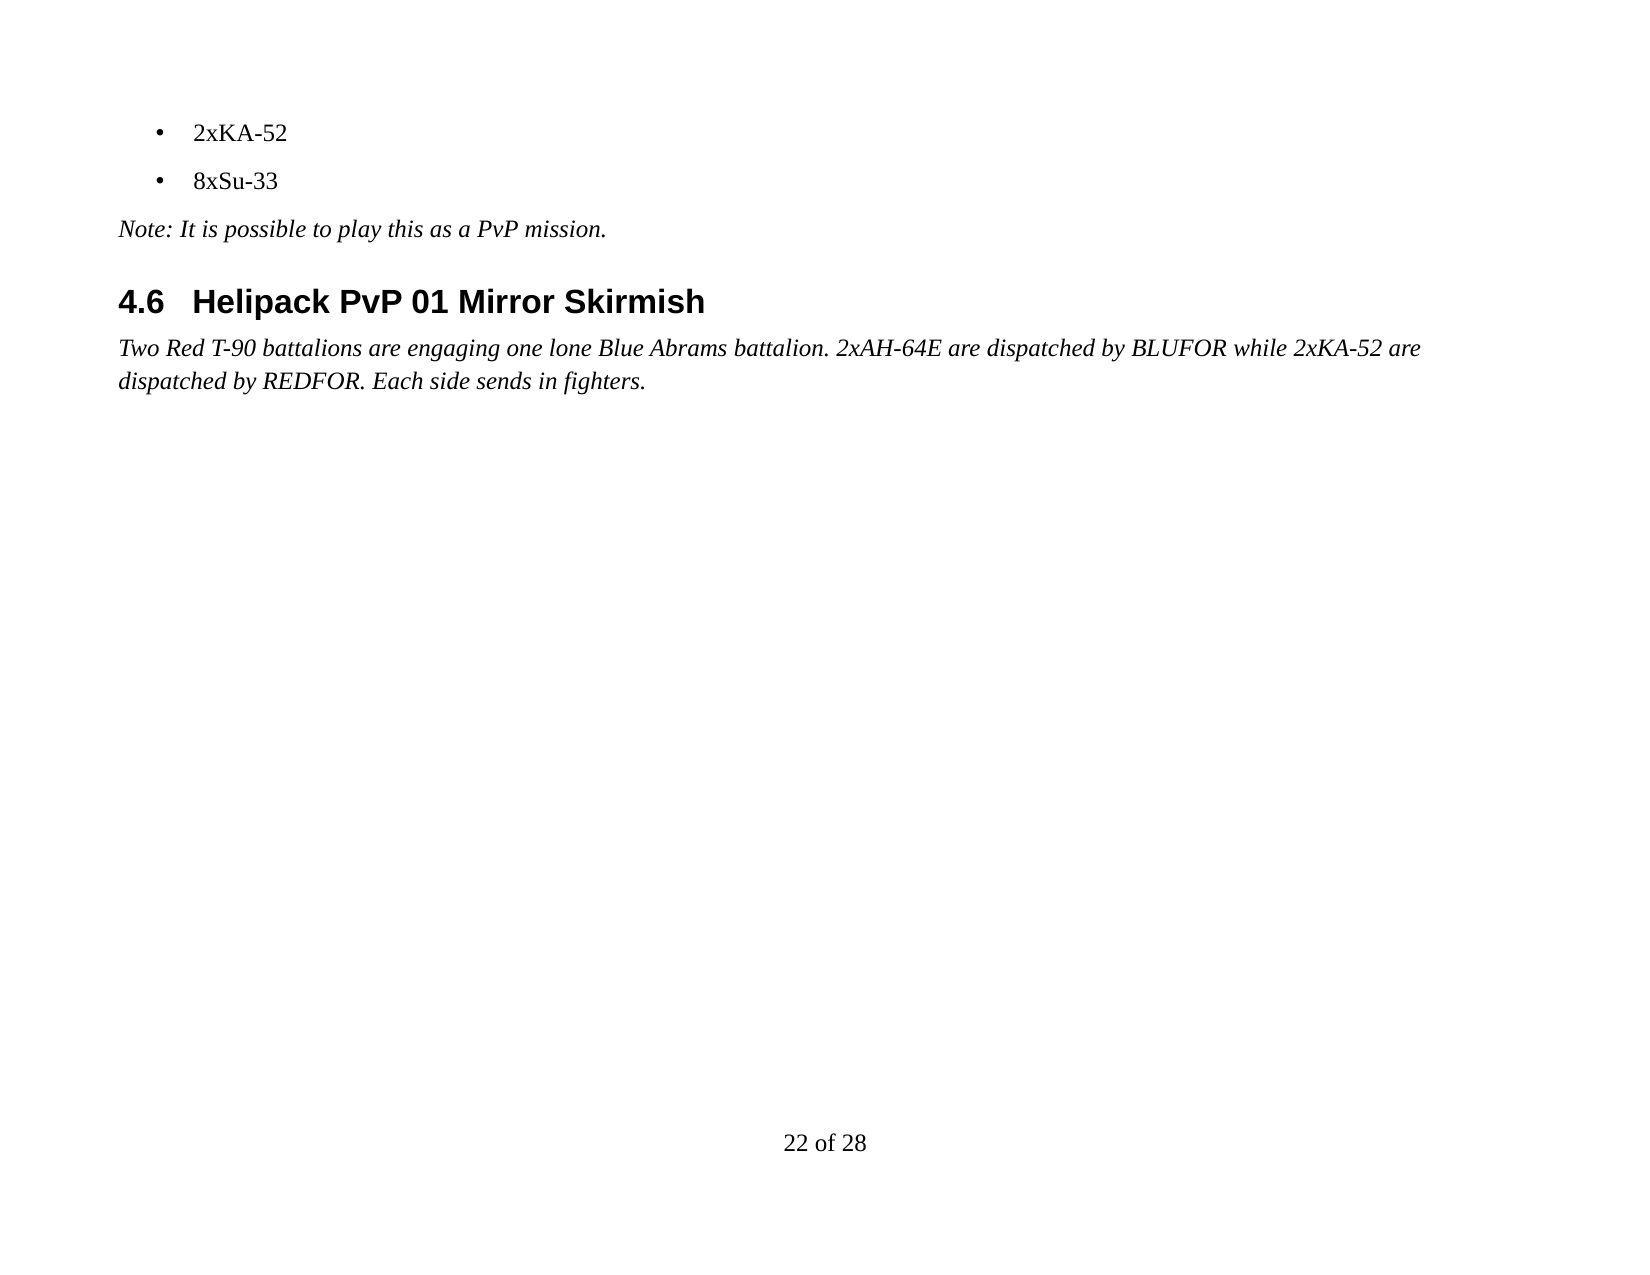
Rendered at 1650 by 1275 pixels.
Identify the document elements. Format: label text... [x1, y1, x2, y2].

text Two Red T-90 battalions are engaging one lone Blue Abrams battalion. 2xAH-64E are dispatched by BLUFOR while 2xKA-52 are dispatched by REDFOR. Each side sends in fighters. [118, 333, 1532, 395]
subtitle Helipack PvP 01 Mirror Skirmish [118, 282, 1532, 321]
list 2xKA-52 [156, 118, 1532, 147]
list 8xSu-33 [156, 166, 1532, 195]
text Note: It is possible to play this as a PvP mission. [118, 214, 1532, 242]
